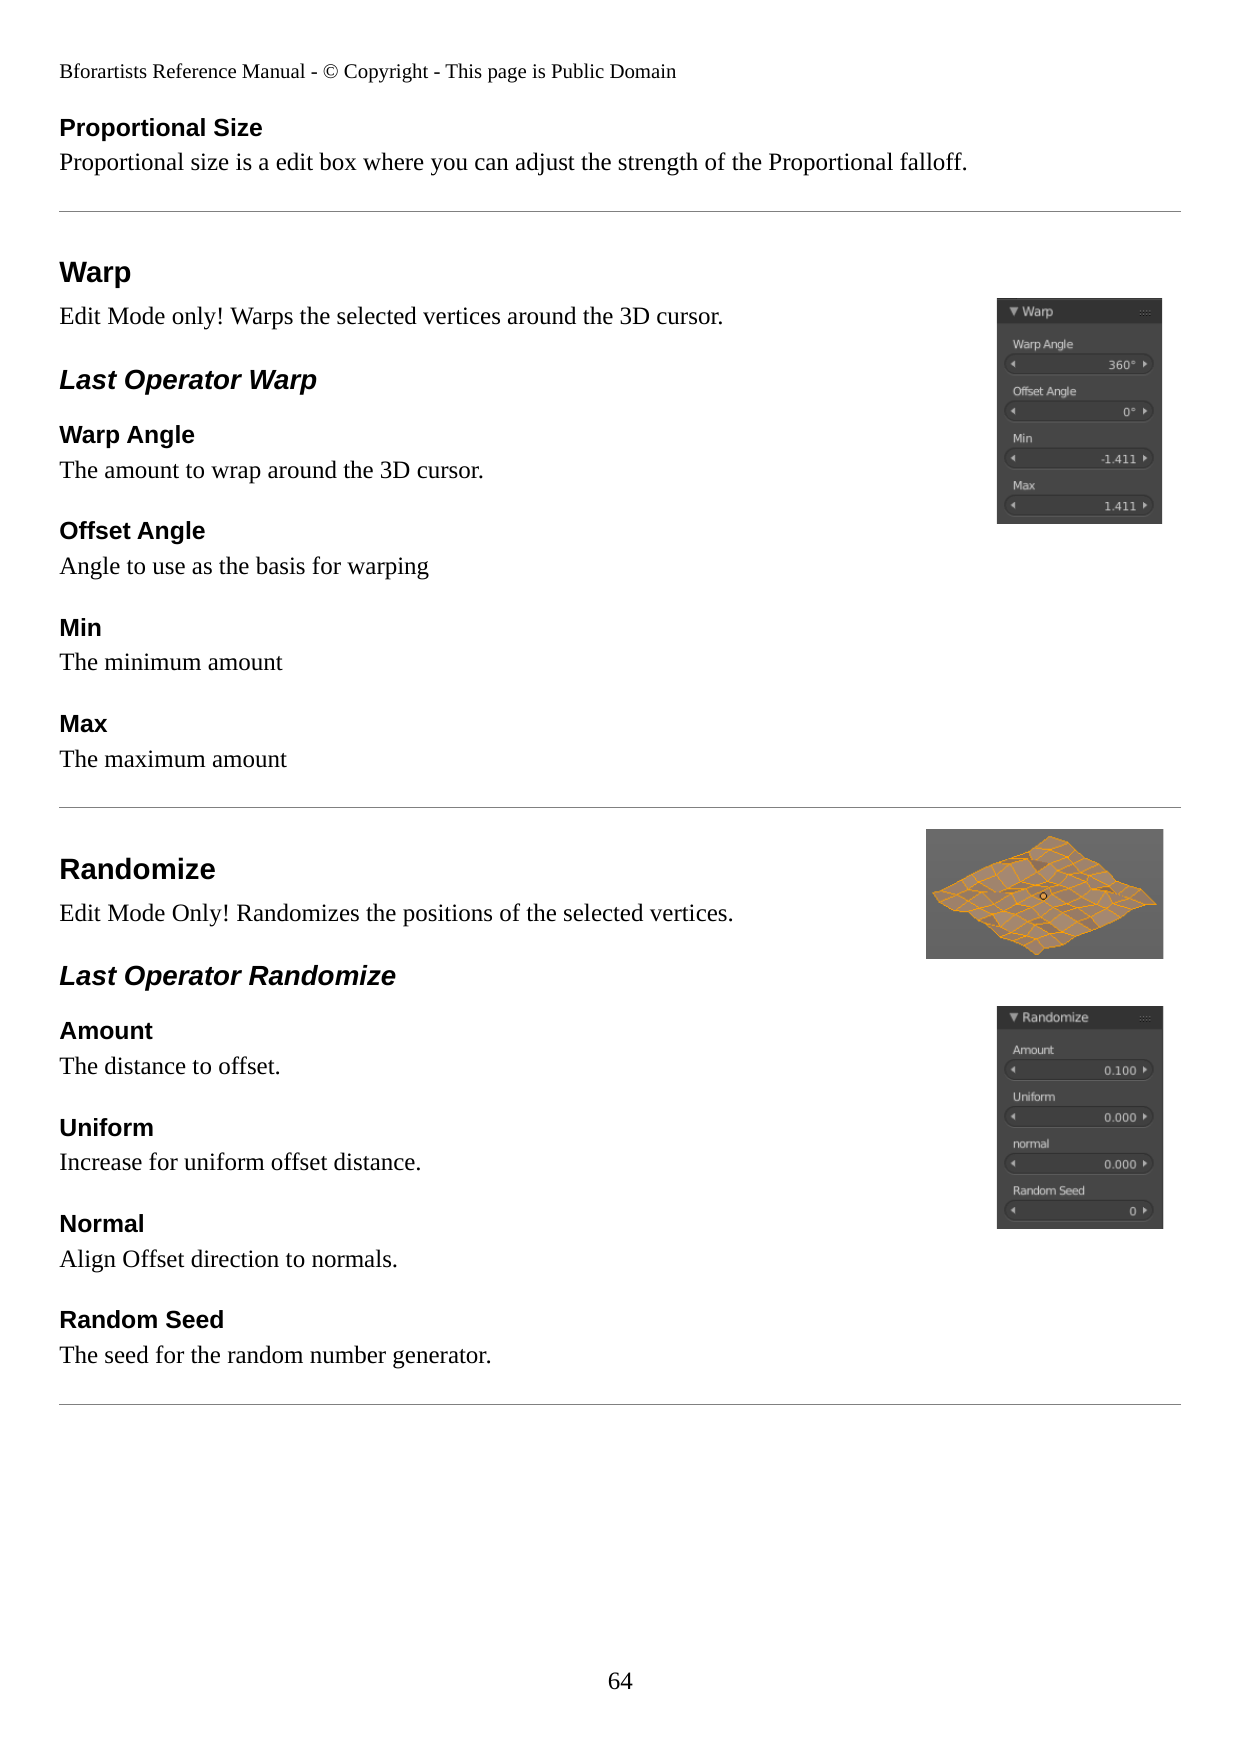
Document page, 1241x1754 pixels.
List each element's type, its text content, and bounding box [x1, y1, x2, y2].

subtitle Normal [59, 1209, 1181, 1237]
subtitle [1164, 1113, 1181, 1141]
subtitle Warp Angle [59, 420, 996, 448]
subtitle [1163, 363, 1181, 395]
text Angle to use as the basis for warping [59, 551, 1181, 580]
picture [996, 1006, 1164, 1229]
text The seed for the random number generator. [59, 1340, 1181, 1369]
text Increase for uniform offset distance. [59, 1147, 996, 1176]
text The distance to offset. [59, 1051, 996, 1080]
picture [996, 298, 1163, 524]
subtitle Max [59, 709, 1181, 737]
text Align Offset direction to normals. [59, 1244, 1181, 1272]
subtitle Last Operator Randomize [59, 959, 1181, 991]
subtitle Proportional Size [59, 113, 1181, 141]
subtitle Randomize [59, 852, 926, 885]
text The minimum amount [59, 647, 1181, 676]
subtitle [1164, 852, 1181, 885]
subtitle [1164, 1016, 1181, 1045]
subtitle Last Operator Warp [59, 363, 996, 395]
subtitle Uniform [59, 1113, 996, 1141]
text Edit Mode Only! Randomizes the positions of the selected vertices. [59, 898, 926, 927]
text Proportional size is a edit box where you can adjust the strength of the Proportional falloff. [59, 147, 1181, 176]
picture [926, 829, 1164, 959]
subtitle Offset Angle [59, 516, 1181, 545]
text Edit Mode only! Warps the selected vertices around the 3D cursor. [59, 301, 996, 330]
subtitle Random Seed [59, 1305, 1181, 1334]
subtitle [1163, 420, 1181, 448]
text The amount to wrap around the 3D cursor. [59, 455, 996, 483]
subtitle Min [59, 613, 1181, 641]
text The maximum amount [59, 744, 1181, 772]
subtitle Amount [59, 1016, 996, 1045]
text [1164, 1051, 1181, 1080]
subtitle Warp [59, 255, 1181, 289]
